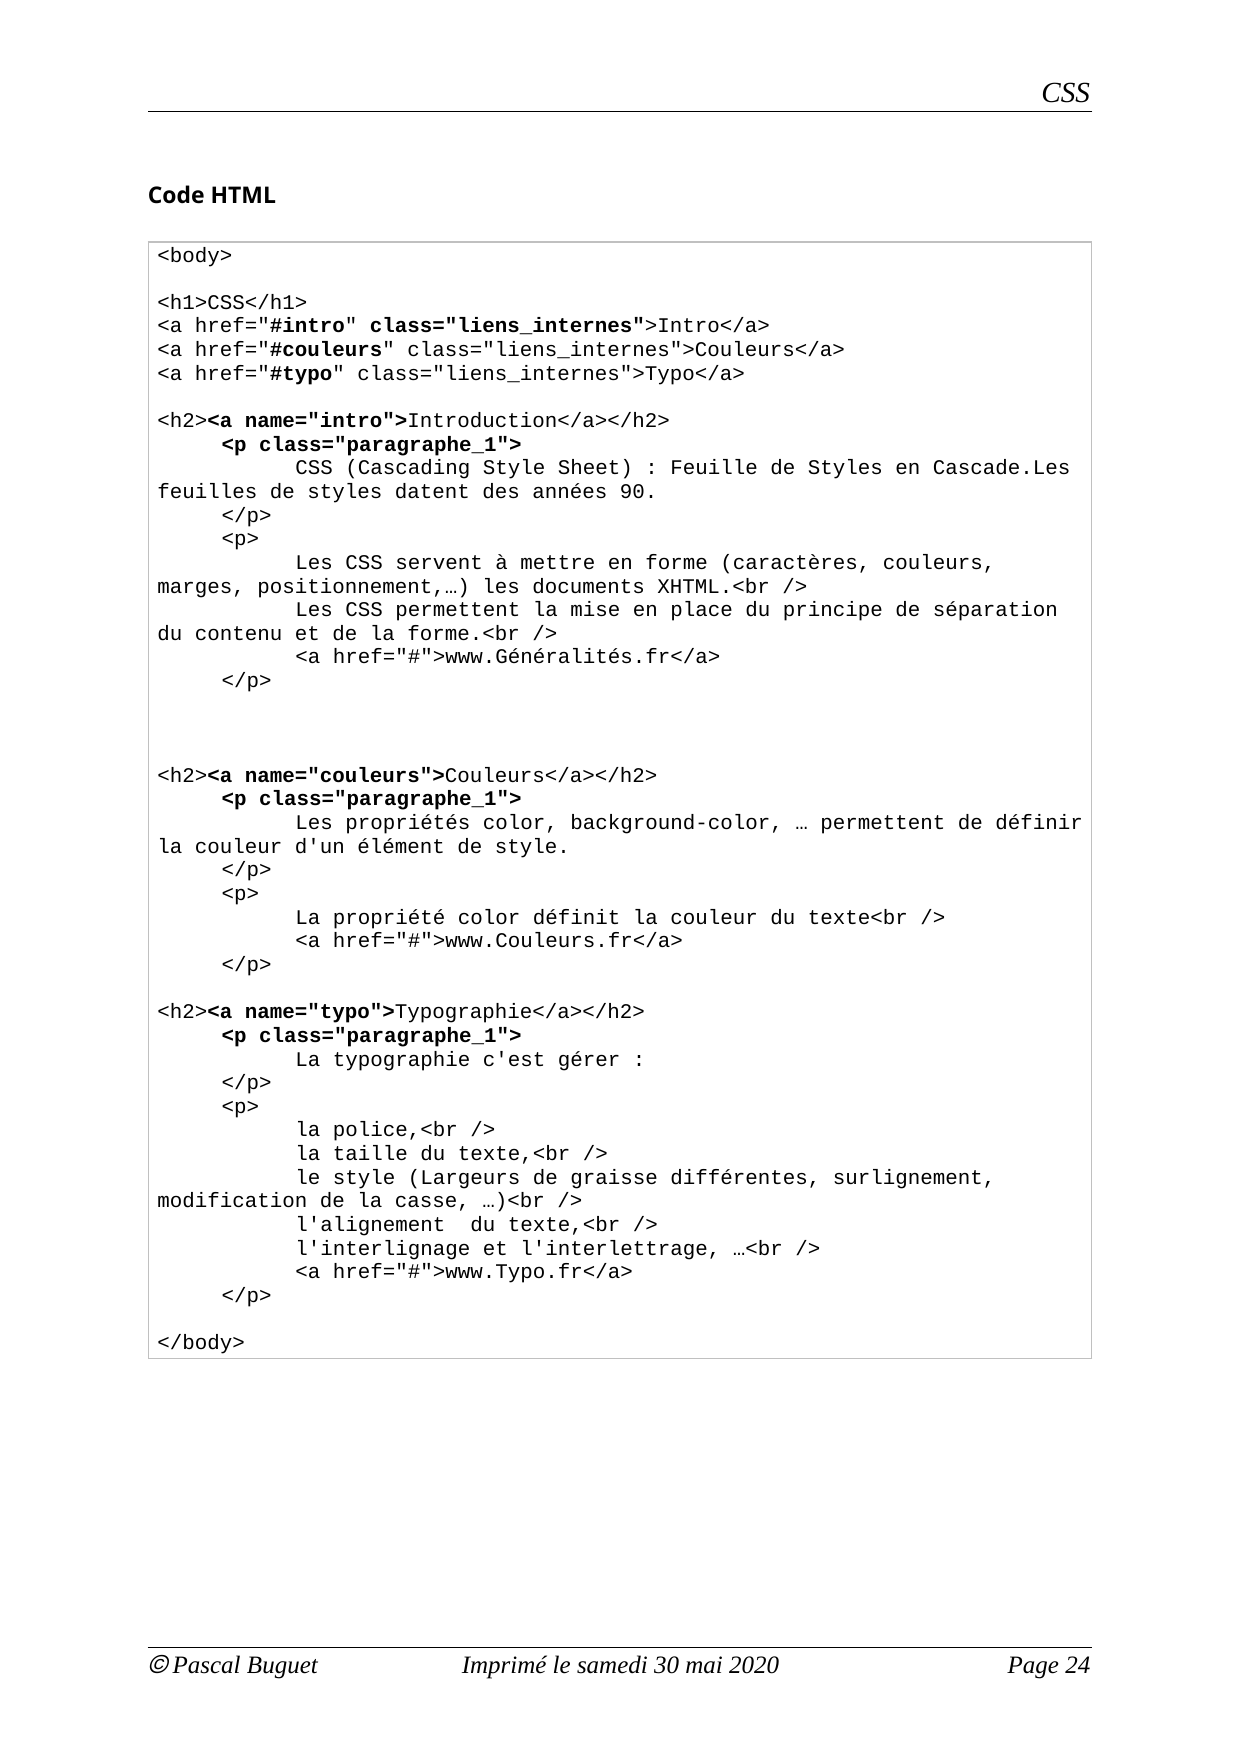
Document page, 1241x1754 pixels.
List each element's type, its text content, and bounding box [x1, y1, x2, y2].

text <p> [149, 880, 1091, 903]
text La typographie c'est gérer : [149, 1045, 1091, 1069]
text <h2><a name="intro">Introduction</a></h2> [149, 407, 1091, 431]
text </p> [149, 502, 1091, 525]
text <a href="#">www.Couleurs.fr</a> [149, 927, 1091, 951]
text </p> [149, 951, 1091, 974]
text l'interlignage et l'interlettrage, …<br /> [149, 1234, 1091, 1258]
text CSS (Cascading Style Sheet) : Feuille de Styles en Cascade.Les feuilles de styles datent des années 90. [149, 454, 1091, 502]
text <a href="#typo" class="liens_internes">Typo</a> [149, 360, 1091, 383]
text <h1>CSS</h1> [149, 289, 1091, 312]
text </p> [149, 1069, 1091, 1093]
text <h2><a name="couleurs">Couleurs</a></h2> [149, 762, 1091, 785]
text </p> [149, 667, 1091, 691]
text <p class="paragraphe_1"> [149, 1022, 1091, 1045]
text Code HTML [148, 179, 1092, 210]
text <a href="#">www.Typo.fr</a> [149, 1258, 1091, 1282]
text </p> [149, 1282, 1091, 1306]
text </body> [149, 1329, 1091, 1358]
text <body> [149, 243, 1091, 265]
text le style (Largeurs de graisse différentes, surlignement, modification de la casse, …)<br /> [149, 1164, 1091, 1211]
text La propriété color définit la couleur du texte<br /> [149, 903, 1091, 927]
text <a href="#">www.Généralités.fr</a> [149, 643, 1091, 667]
text <a href="#couleurs" class="liens_internes">Couleurs</a> [149, 336, 1091, 360]
text Les propriétés color, background-color, … permettent de définir la couleur d'un élément de style. [149, 809, 1091, 856]
text <p class="paragraphe_1"> [149, 785, 1091, 809]
text <p class="paragraphe_1"> [149, 431, 1091, 454]
text <a href="#intro" class="liens_internes">Intro</a> [149, 312, 1091, 336]
text la taille du texte,<br /> [149, 1140, 1091, 1164]
text <p> [149, 1093, 1091, 1116]
text la police,<br /> [149, 1116, 1091, 1140]
text </p> [149, 856, 1091, 880]
text <h2><a name="typo">Typographie</a></h2> [149, 998, 1091, 1022]
text Les CSS servent à mettre en forme (caractères, couleurs, marges, positionnement,…) les documents XHTML.<br /> [149, 549, 1091, 596]
text l'alignement du texte,<br /> [149, 1211, 1091, 1234]
text Les CSS permettent la mise en place du principe de séparation du contenu et de la forme.<br /> [149, 596, 1091, 643]
text <p> [149, 525, 1091, 549]
